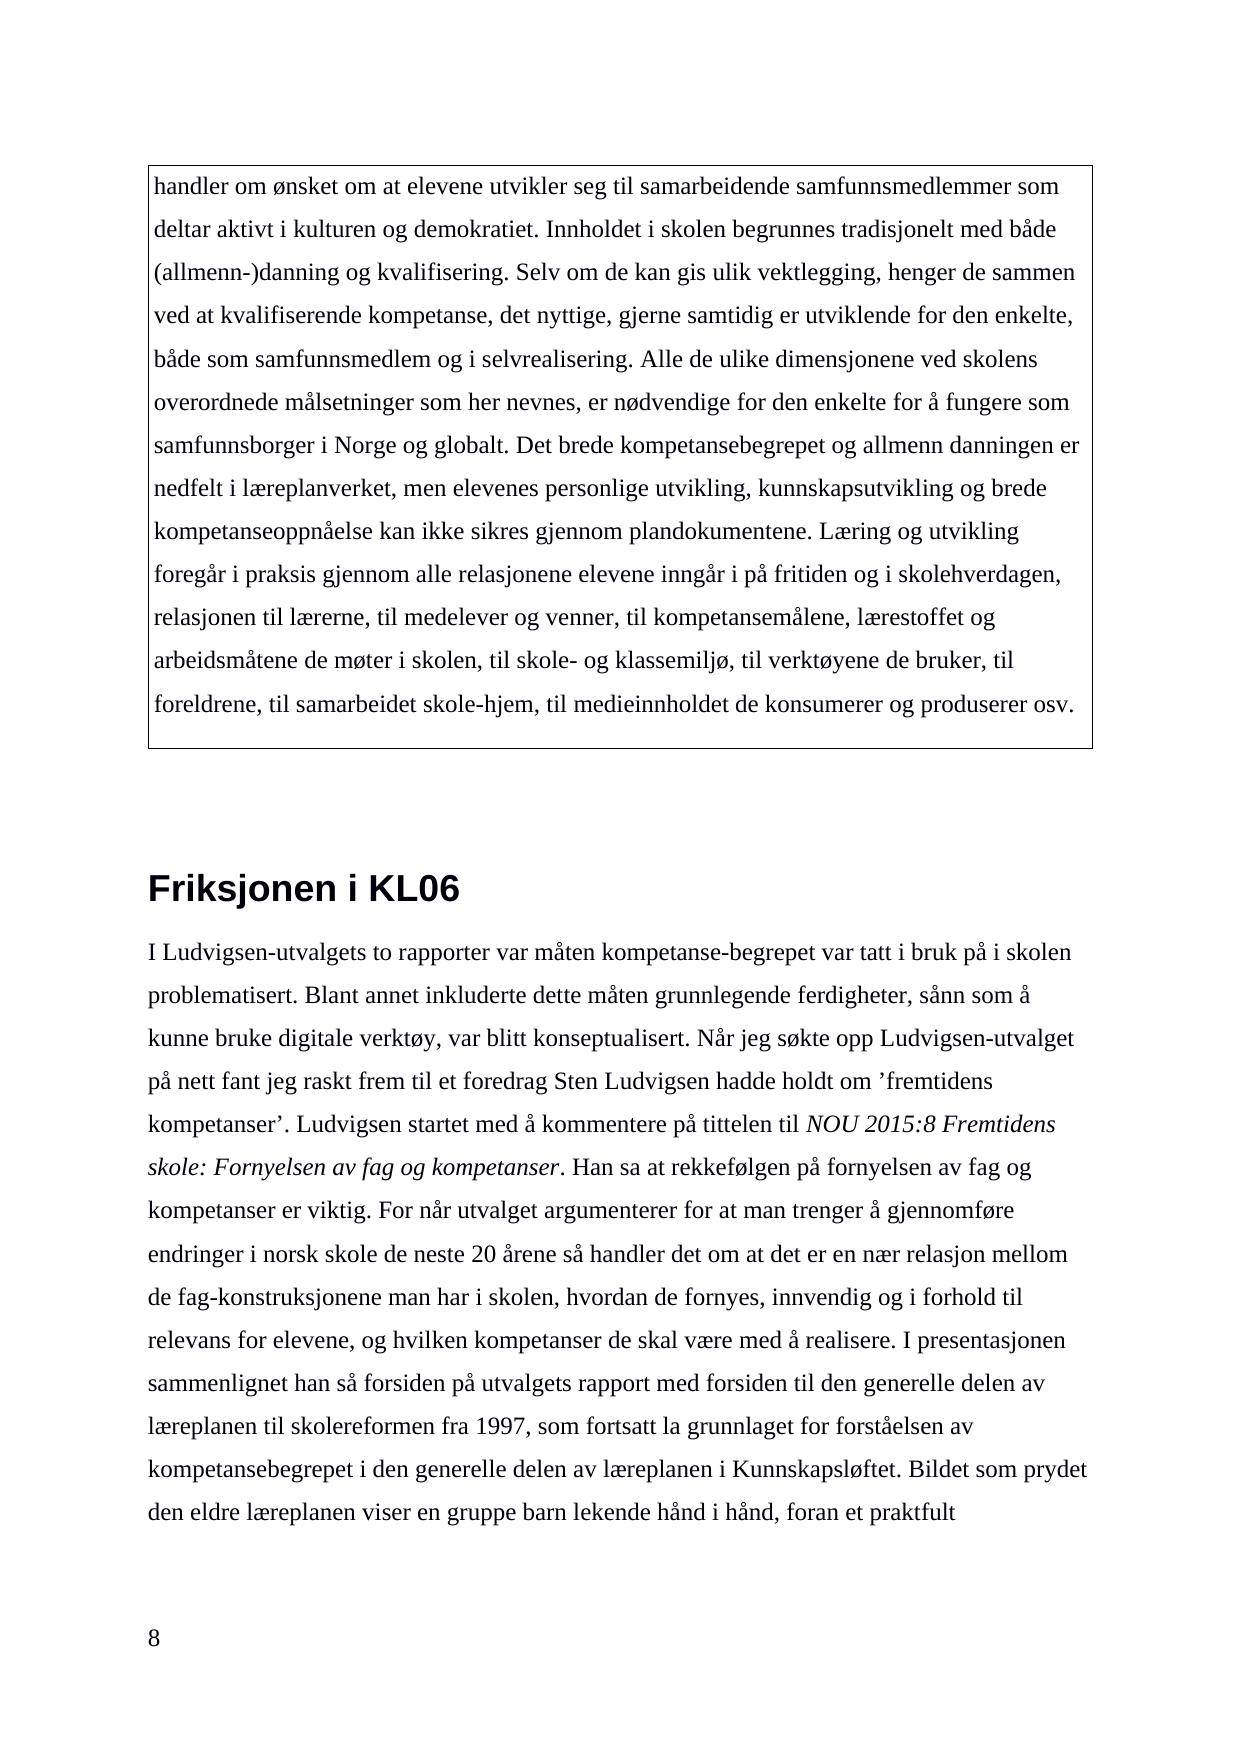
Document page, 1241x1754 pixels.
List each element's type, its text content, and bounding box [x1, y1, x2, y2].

table_header handler om ønsket om at elevene utvikler seg til samarbeidende samfunnsmedlemmer som deltar aktivt i kulturen og demokratiet. Innholdet i skolen begrunnes tradisjonelt med både (allmenn-)danning og kvalifisering. Selv om de kan gis ulik vektlegging, henger de sammen ved at kvalifiserende kompetanse, det nyttige, gjerne samtidig er utviklende for den enkelte, både som samfunnsmedlem og i selvrealisering. Alle de ulike dimensjonene ved skolens overordnede målsetninger som her nevnes, er nødvendige for den enkelte for å fungere som samfunnsborger i Norge og globalt. Det brede kompetansebegrepet og allmenn danningen er nedfelt i læreplanverket, men elevenes personlige utvikling, kunnskapsutvikling og brede kompetanseoppnåelse kan ikke sikres gjennom plandokumentene. Læring og utvikling foregår i praksis gjennom alle relasjonene elevene inngår i på fritiden og i skolehverdagen, relasjonen til lærerne, til medelever og venner, til kompetansemålene, lærestoffet og arbeidsmåtene de møter i skolen, til skole- og klassemiljø, til verktøyene de bruker, til foreldrene, til samarbeidet skole-hjem, til medieinnholdet de konsumerer og produserer osv. [149, 166, 1092, 748]
text I Ludvigsen-utvalgets to rapporter var måten kompetanse-begrepet var tatt i bruk på i skolen problematisert. Blant annet inkluderte dette måten grunnlegende ferdigheter, sånn som å kunne bruke digitale verktøy, var blitt konseptualisert. Når jeg søkte opp Ludvigsen-utvalget på nett fant jeg raskt frem til et foredrag Sten Ludvigsen hadde holdt om ’fremtidens kompetanser’. Ludvigsen startet med å kommentere på tittelen til NOU 2015:8 Fremtidens skole: Fornyelsen av fag og kompetanser. Han sa at rekkefølgen på fornyelsen av fag og kompetanser er viktig. For når utvalget argumenterer for at man trenger å gjennomføre endringer i norsk skole de neste 20 årene så handler det om at det er en nær relasjon mellom de fag-konstruksjonene man har i skolen, hvordan de fornyes, innvendig og i forhold til relevans for elevene, og hvilken kompetanser de skal være med å realisere. I presentasjonen sammenlignet han så forsiden på utvalgets rapport med forsiden til den generelle delen av læreplanen til skolereformen fra 1997, som fortsatt la grunnlaget for forståelsen av kompetansebegrepet i den generelle delen av læreplanen i Kunnskapsløftet. Bildet som prydet den eldre læreplanen viser en gruppe barn lekende hånd i hånd, foran et praktfult [148, 937, 1092, 1526]
subtitle Friksjonen i KL06 [148, 866, 1092, 909]
